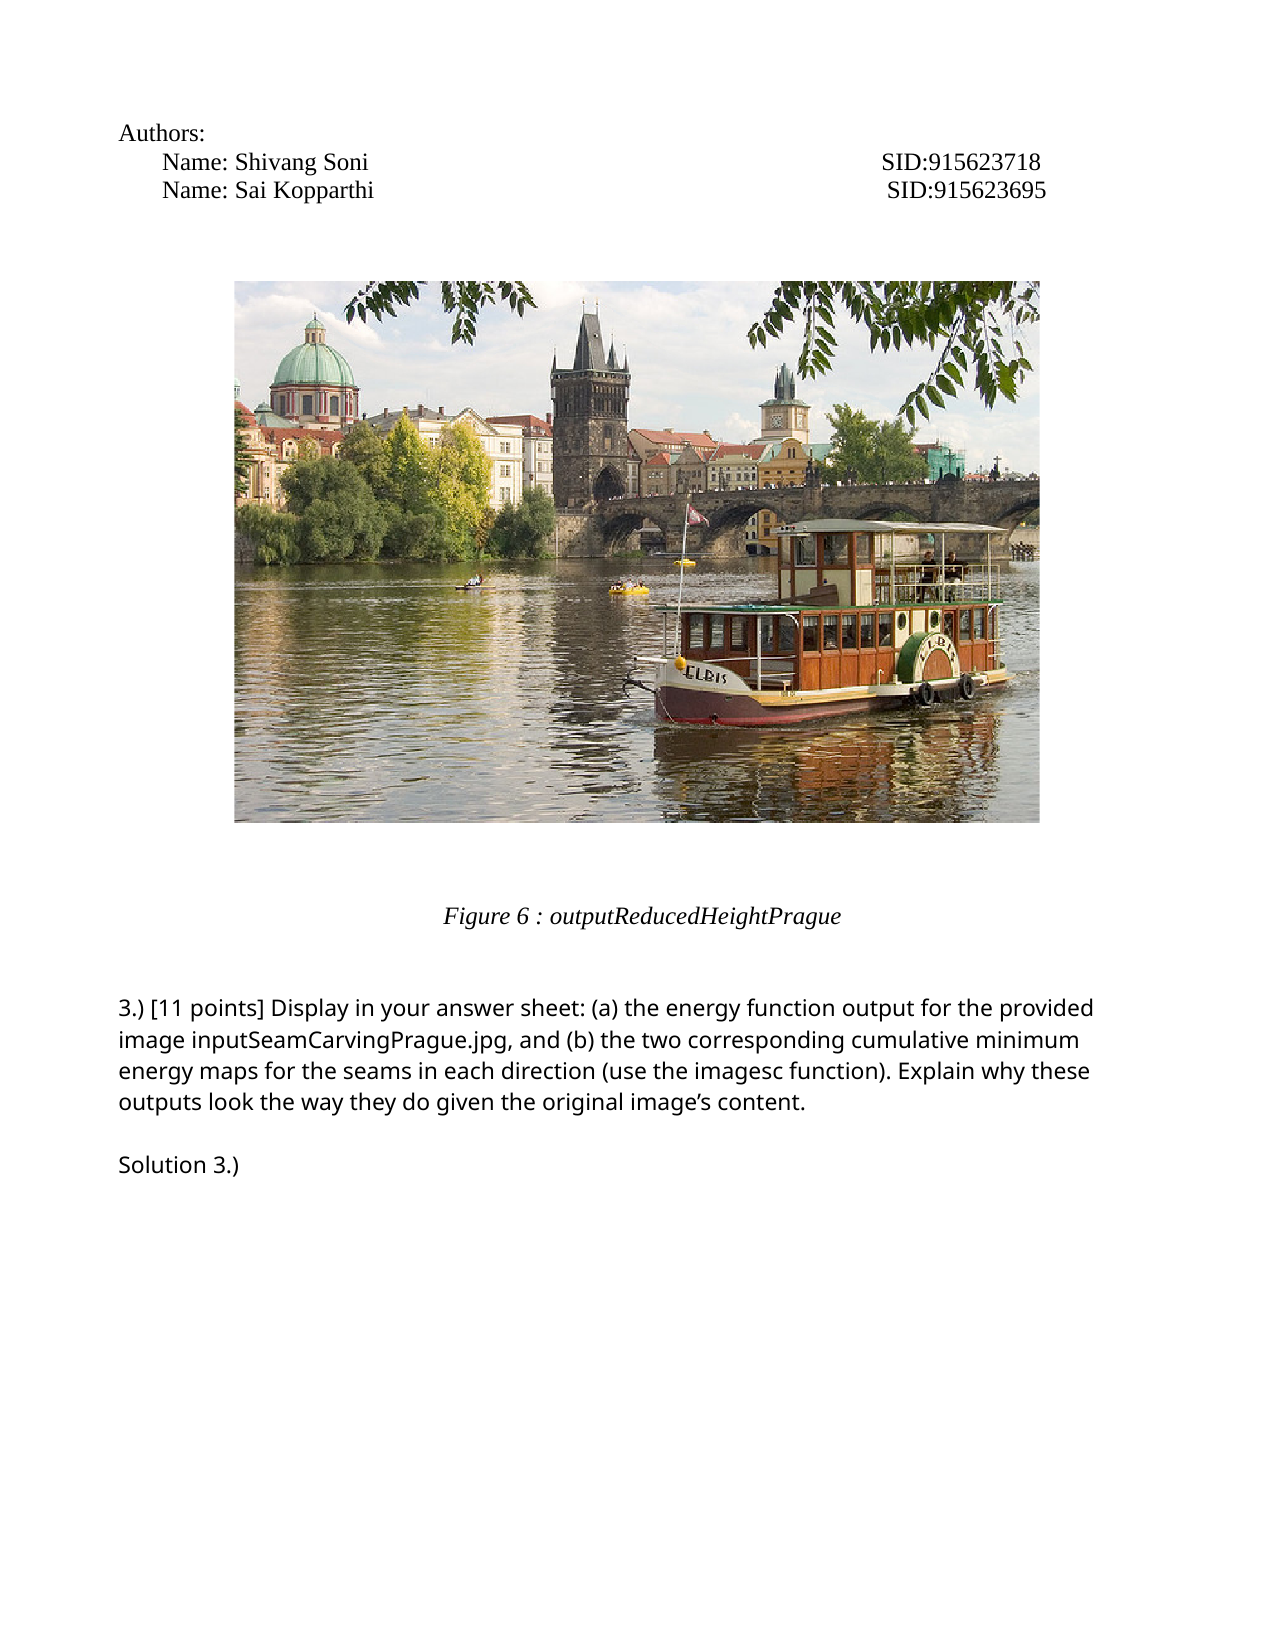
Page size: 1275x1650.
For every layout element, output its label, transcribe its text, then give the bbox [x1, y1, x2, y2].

text Solution 3.) [118, 1149, 1157, 1180]
text Figure 6 : outputReducedHeightPrague [118, 902, 1157, 930]
picture [118, 246, 1157, 902]
text 3.) [11 points] Display in your answer sheet: (a) the energy function output for the provided image inputSeamCarvingPrague.jpg, and (b) the two corresponding cumulative minimum energy maps for the seams in each direction (use the imagesc function). Explain why these outputs look the way they do given the original image’s content. [118, 992, 1157, 1117]
